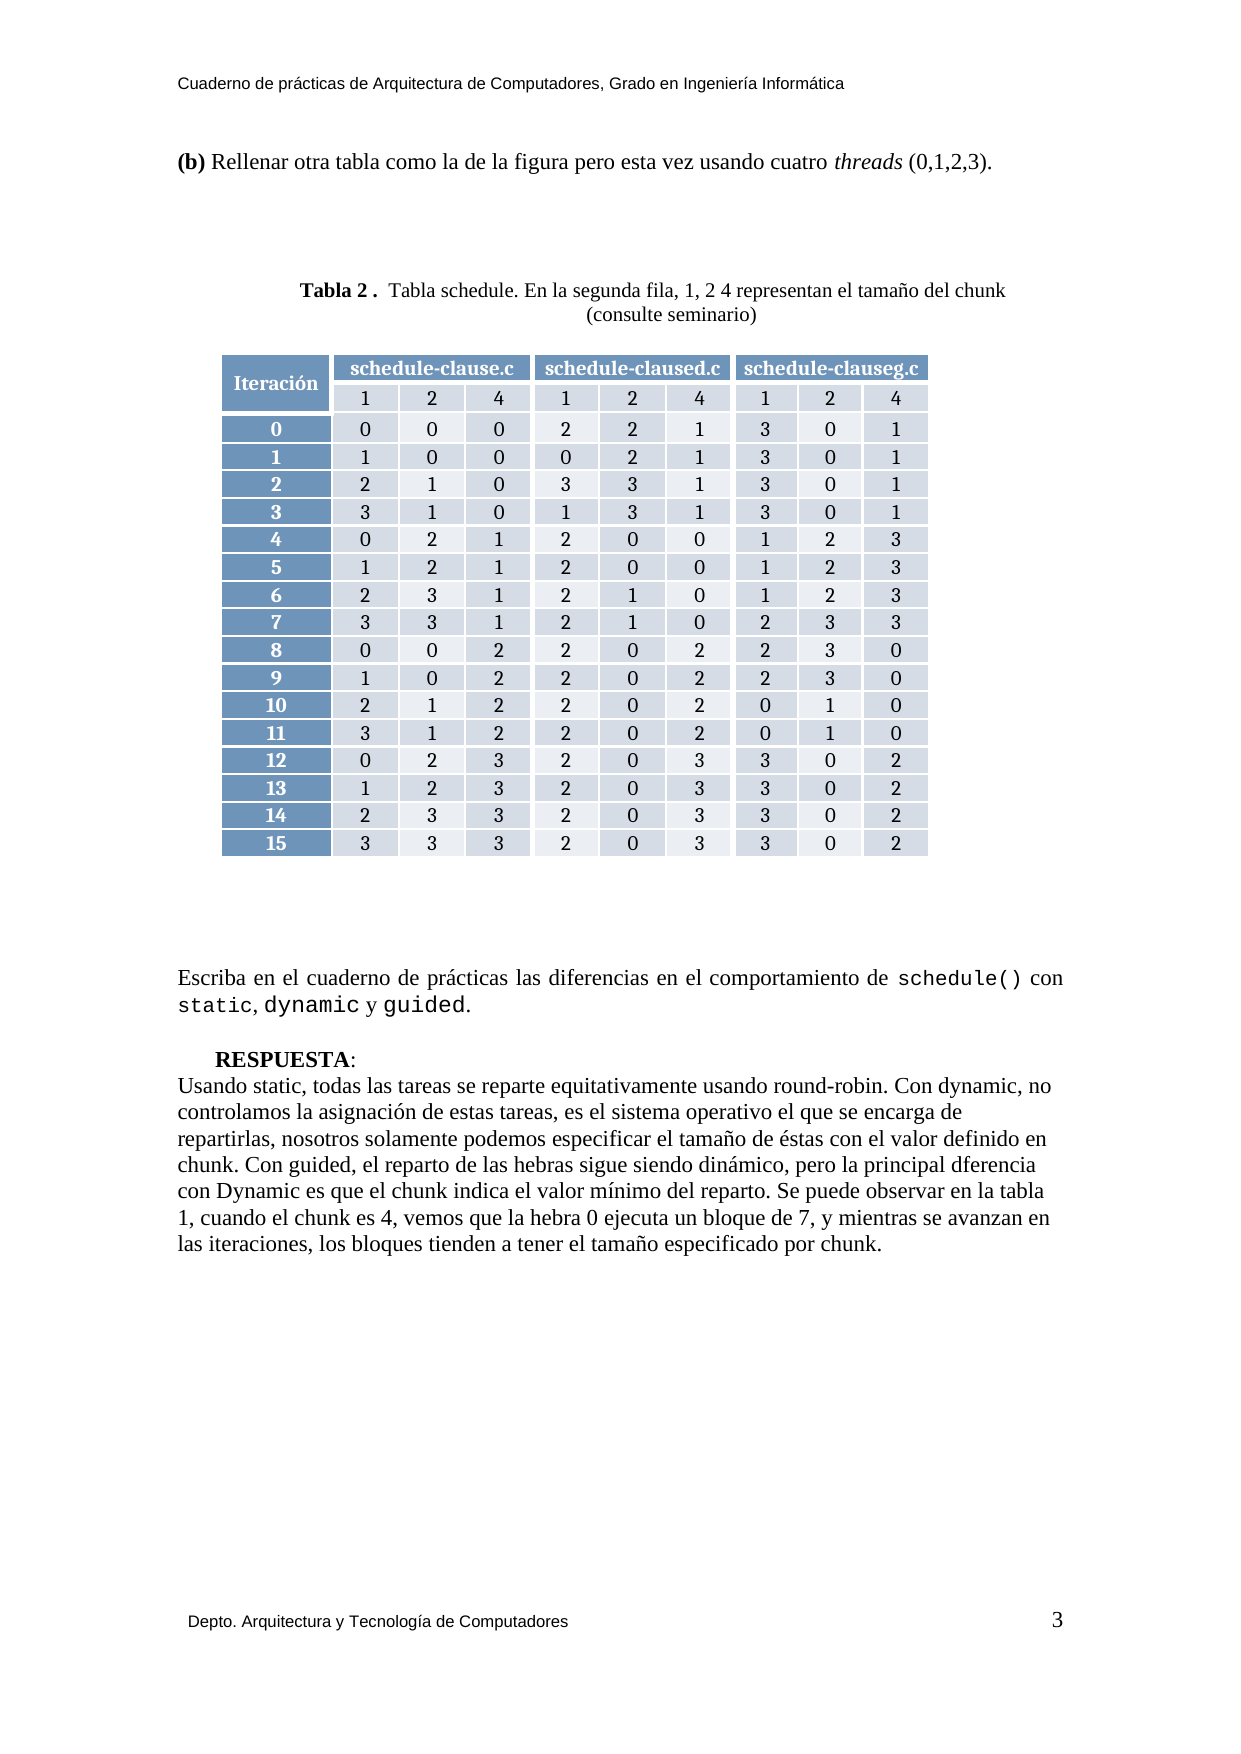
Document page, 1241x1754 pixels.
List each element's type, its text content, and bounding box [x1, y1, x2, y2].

table_cell 0 [600, 665, 665, 690]
list Escriba en el cuaderno de prácticas las diferencias en el comportamiento de schedule() con static, dynamic y guided. [177, 963, 1063, 1019]
table_cell 3 [799, 665, 861, 690]
table_cell 3 [667, 775, 730, 801]
table_cell 2 [466, 637, 530, 662]
table_cell 2 [799, 554, 861, 580]
table_cell 3 [400, 609, 464, 635]
table_header schedule-claused.c [535, 355, 730, 380]
table_cell 6 [222, 582, 331, 607]
table_cell 2 [400, 775, 464, 801]
table_cell 1 [466, 554, 530, 580]
table_cell 1 [535, 499, 598, 524]
table_cell 2 [600, 413, 665, 442]
table_cell 0 [466, 499, 530, 524]
table_cell 12 [222, 748, 331, 773]
table_cell 15 [222, 830, 331, 856]
table_cell 3 [736, 748, 797, 773]
table_cell 3 [667, 803, 730, 828]
table_cell 3 [736, 444, 797, 469]
table_cell 2 [864, 775, 928, 801]
table_cell 1 [600, 582, 665, 607]
text Usando static, todas las tareas se reparte equitativamente usando round-robin. Con dynamic, no controlamos la asignación de estas tareas, es el sistema operativo el que se encarga de repartirlas, nosotros solamente podemos especificar el tamaño de éstas con el valor definido en chunk. Con guided, el reparto de las hebras sigue siendo dinámico, pero la principal dferencia con Dynamic es que el chunk indica el valor mínimo del reparto. Se puede observar en la tabla 1, cuando el chunk es 4, vemos que la hebra 0 ejecuta un bloque de 7, y mientras se avanzan en las iteraciones, los bloques tienden a tener el tamaño especificado por chunk. [177, 1072, 1063, 1257]
table_cell 0 [736, 692, 797, 718]
table_cell 0 [600, 692, 665, 718]
table_cell 2 [400, 554, 464, 580]
table_cell 2 [736, 665, 797, 690]
table_cell 0 [736, 720, 797, 745]
table_cell 1 [667, 444, 730, 469]
table_cell 0 [667, 527, 730, 552]
table_cell 1 [799, 692, 861, 718]
table_cell 3 [333, 830, 398, 856]
table_cell 0 [667, 609, 730, 635]
table_cell 1 [535, 385, 598, 411]
table_cell 3 [799, 637, 861, 662]
table_cell 2 [667, 637, 730, 662]
table_cell 2 [535, 692, 598, 718]
table_cell 0 [799, 413, 861, 442]
table_cell 0 [333, 637, 398, 662]
table_cell 1 [736, 554, 797, 580]
table_cell 1 [333, 444, 398, 469]
table_cell 0 [600, 748, 665, 773]
table_cell 2 [667, 665, 730, 690]
table_cell 1 [466, 527, 530, 552]
table_cell 2 [535, 803, 598, 828]
table_cell 2 [864, 803, 928, 828]
table_cell 9 [222, 665, 331, 690]
table_cell 3 [466, 830, 530, 856]
table_cell 2 [736, 609, 797, 635]
table_cell 1 [736, 385, 797, 411]
table_cell 4 [667, 385, 730, 411]
table_cell 3 [535, 471, 598, 497]
table_cell 1 [667, 499, 730, 524]
table_cell 14 [222, 803, 331, 828]
table_cell 2 [736, 637, 797, 662]
table_cell 0 [222, 416, 331, 442]
table_cell 4 [466, 385, 530, 411]
table_cell 0 [864, 692, 928, 718]
table_cell 2 [667, 720, 730, 745]
table_cell 2 [799, 582, 861, 607]
table_cell 0 [799, 499, 861, 524]
table_cell 1 [333, 775, 398, 801]
table_cell 2 [400, 385, 464, 411]
table_cell 2 [333, 471, 398, 497]
table_cell 1 [864, 499, 928, 524]
table_cell 2 [600, 385, 665, 411]
table_cell 4 [864, 385, 928, 411]
table_cell 2 [466, 720, 530, 745]
table_cell 0 [400, 444, 464, 469]
table_cell 0 [799, 803, 861, 828]
table_cell 2 [535, 582, 598, 607]
table_cell 3 [600, 499, 665, 524]
table_cell 2 [600, 444, 665, 469]
table_cell 3 [667, 748, 730, 773]
table_cell 5 [222, 554, 331, 580]
table_cell 1 [736, 527, 797, 552]
table_header Tabla schedule. En la segunda fila, 1, 2 4 representan el tamaño del chunk (consulte seminario) [177, 253, 1053, 326]
table_cell 8 [222, 637, 331, 662]
table_cell 2 [799, 385, 861, 411]
table_cell 3 [864, 527, 928, 552]
table_cell 1 [400, 720, 464, 745]
table_cell 2 [864, 748, 928, 773]
table_cell 0 [667, 554, 730, 580]
table_cell 3 [736, 471, 797, 497]
table_cell 11 [222, 720, 331, 745]
table_cell [177, 326, 1053, 353]
table_cell 1 [466, 582, 530, 607]
table_cell 0 [466, 471, 530, 497]
table_cell 2 [535, 720, 598, 745]
table_cell 3 [799, 609, 861, 635]
table_cell 3 [736, 775, 797, 801]
table_cell 1 [736, 582, 797, 607]
table_cell 0 [333, 748, 398, 773]
table_cell 2 [222, 471, 331, 497]
table_cell 0 [799, 775, 861, 801]
table_cell 0 [864, 637, 928, 662]
table_cell 1 [400, 471, 464, 497]
table_cell 0 [535, 444, 598, 469]
table_cell 3 [864, 609, 928, 635]
table_cell 3 [466, 775, 530, 801]
table_cell 3 [466, 748, 530, 773]
table_cell 3 [736, 830, 797, 856]
table_cell 0 [400, 665, 464, 690]
table_cell 3 [333, 720, 398, 745]
table_cell 1 [667, 413, 730, 442]
table_cell 1 [864, 471, 928, 497]
text RESPUESTA: [215, 1046, 1063, 1072]
table_cell 2 [333, 582, 398, 607]
table_cell 0 [400, 637, 464, 662]
table_cell 3 [667, 830, 730, 856]
table_cell 3 [600, 471, 665, 497]
table_cell 1 [864, 413, 928, 442]
table_cell 3 [736, 413, 797, 442]
table_cell 0 [600, 720, 665, 745]
table_cell 0 [600, 637, 665, 662]
text (b) Rellenar otra tabla como la de la figura pero esta vez usando cuatro threads (0,1,2,3). [177, 148, 1063, 174]
table_cell 3 [736, 499, 797, 524]
table_cell 2 [667, 692, 730, 718]
table_cell 2 [535, 527, 598, 552]
table_cell 1 [400, 499, 464, 524]
table_cell 2 [333, 692, 398, 718]
table_cell 2 [400, 748, 464, 773]
table_header schedule-clause.c [334, 355, 530, 380]
table_cell 0 [600, 527, 665, 552]
table_cell 0 [466, 413, 530, 442]
table_cell 2 [333, 803, 398, 828]
table_cell 0 [600, 554, 665, 580]
table_cell 0 [333, 527, 398, 552]
table_cell 1 [466, 609, 530, 635]
table_cell 7 [222, 609, 331, 635]
table_cell 3 [333, 609, 398, 635]
table_cell 0 [799, 748, 861, 773]
table_cell 0 [600, 803, 665, 828]
table_cell 13 [222, 775, 331, 801]
table_cell 3 [736, 803, 797, 828]
table_cell 1 [799, 720, 861, 745]
table_cell 0 [667, 582, 730, 607]
table_cell 2 [466, 692, 530, 718]
table_header schedule-clauseg.c [736, 355, 928, 380]
table_cell 0 [864, 720, 928, 745]
table_cell 2 [400, 527, 464, 552]
table_header Iteración [222, 355, 329, 411]
table_cell 1 [864, 444, 928, 469]
table_cell 2 [535, 748, 598, 773]
table_cell 2 [535, 775, 598, 801]
table_cell 1 [333, 665, 398, 690]
table_cell 3 [400, 803, 464, 828]
table_cell 0 [600, 775, 665, 801]
table_cell 2 [535, 665, 598, 690]
table_cell 2 [535, 637, 598, 662]
table_cell 0 [466, 444, 530, 469]
table_cell 3 [333, 499, 398, 524]
table_cell 2 [535, 609, 598, 635]
table_cell 2 [466, 665, 530, 690]
table_cell 1 [400, 692, 464, 718]
table_cell 1 [222, 444, 331, 469]
table_cell 0 [333, 413, 398, 442]
table_cell 3 [864, 554, 928, 580]
table_cell 0 [600, 830, 665, 856]
table_cell 0 [799, 444, 861, 469]
table_cell 1 [667, 471, 730, 497]
table_cell 0 [864, 665, 928, 690]
table_cell 2 [864, 830, 928, 856]
table_cell 10 [222, 692, 331, 718]
table_cell 0 [400, 413, 464, 442]
table_cell 2 [535, 830, 598, 856]
table_cell 1 [600, 609, 665, 635]
table_cell 4 [222, 527, 331, 552]
table_cell 3 [400, 830, 464, 856]
table_cell 1 [334, 385, 398, 411]
table_cell 3 [222, 499, 331, 524]
table_cell 3 [466, 803, 530, 828]
table_cell 3 [400, 582, 464, 607]
table_cell 2 [799, 527, 861, 552]
table_cell 0 [799, 830, 861, 856]
table_cell 0 [799, 471, 861, 497]
table_cell 2 [535, 554, 598, 580]
table_cell 2 [535, 413, 598, 442]
table_cell 3 [864, 582, 928, 607]
table_cell 1 [333, 554, 398, 580]
